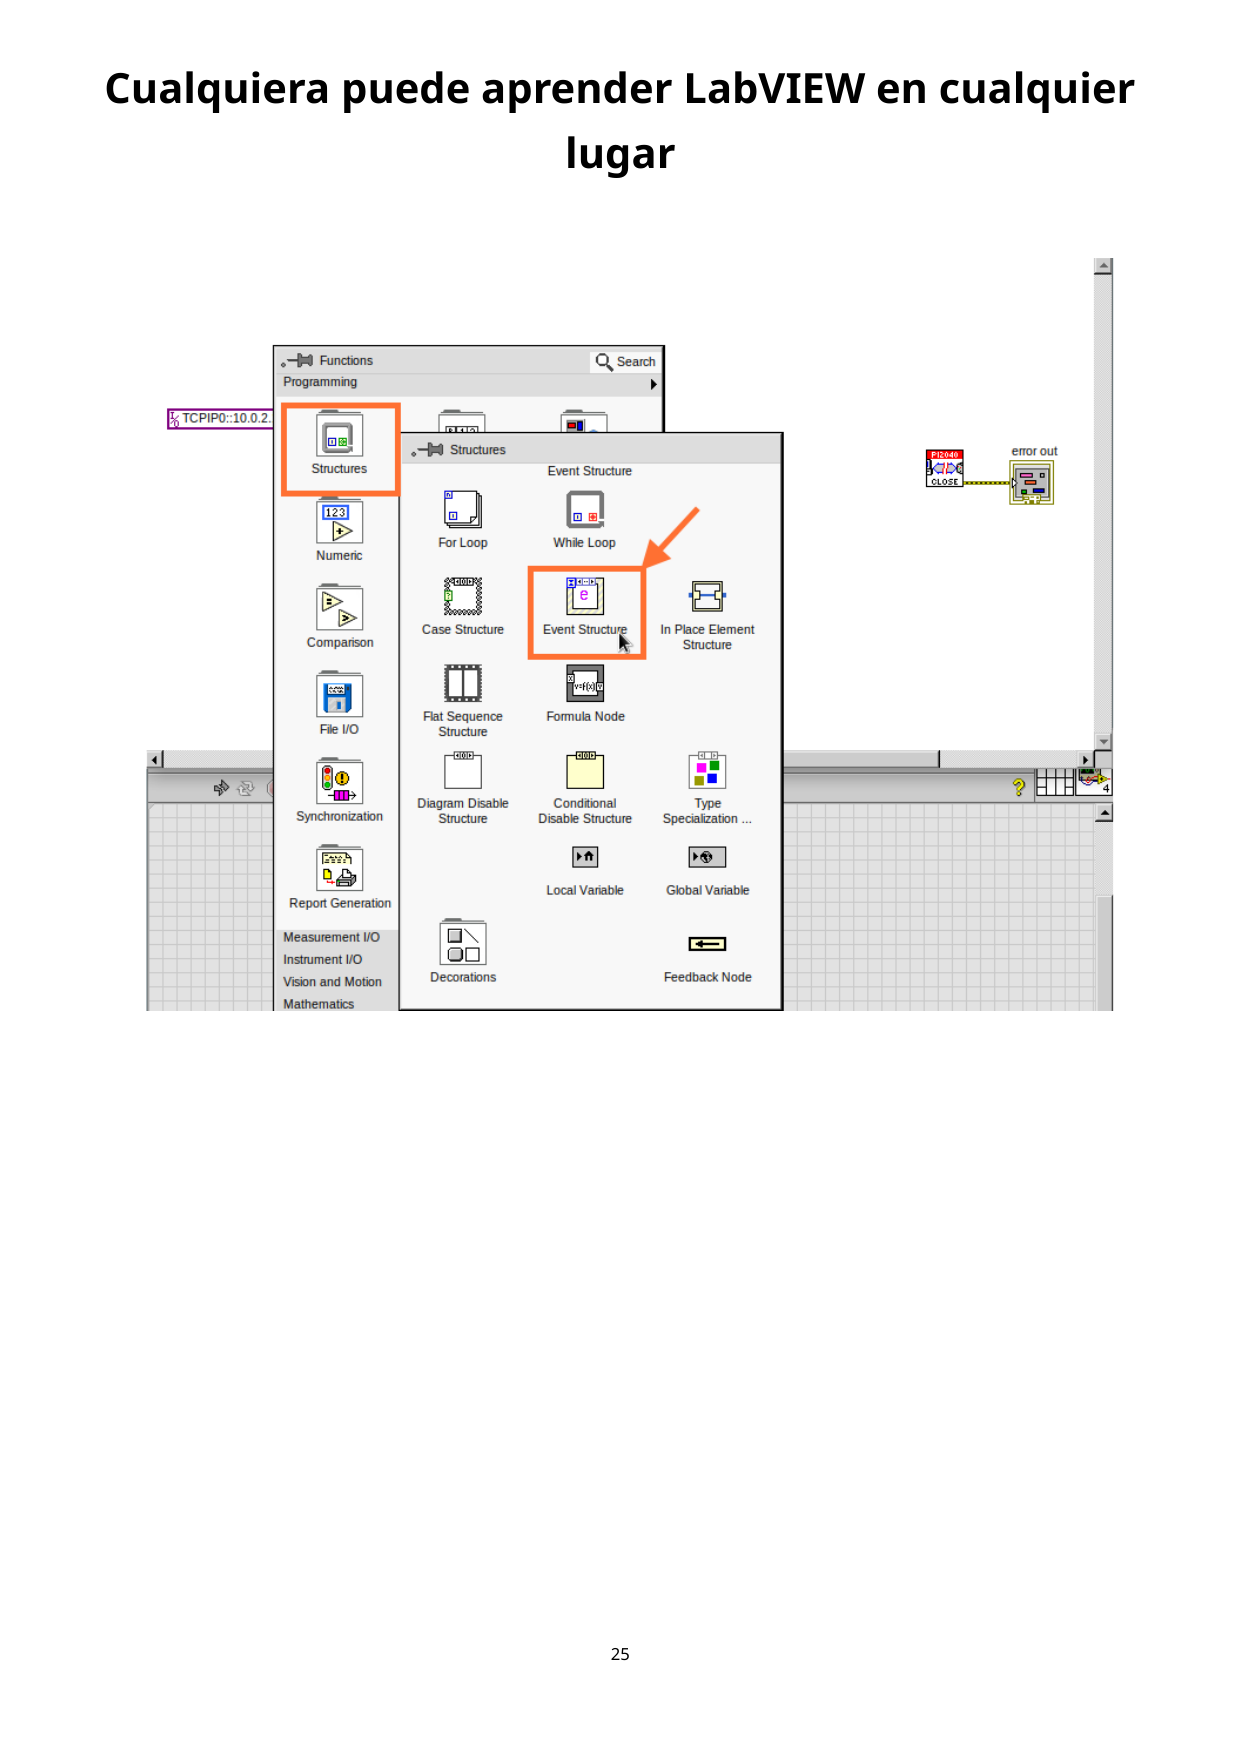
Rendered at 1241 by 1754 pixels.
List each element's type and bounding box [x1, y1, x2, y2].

picture [146, 258, 1114, 1011]
